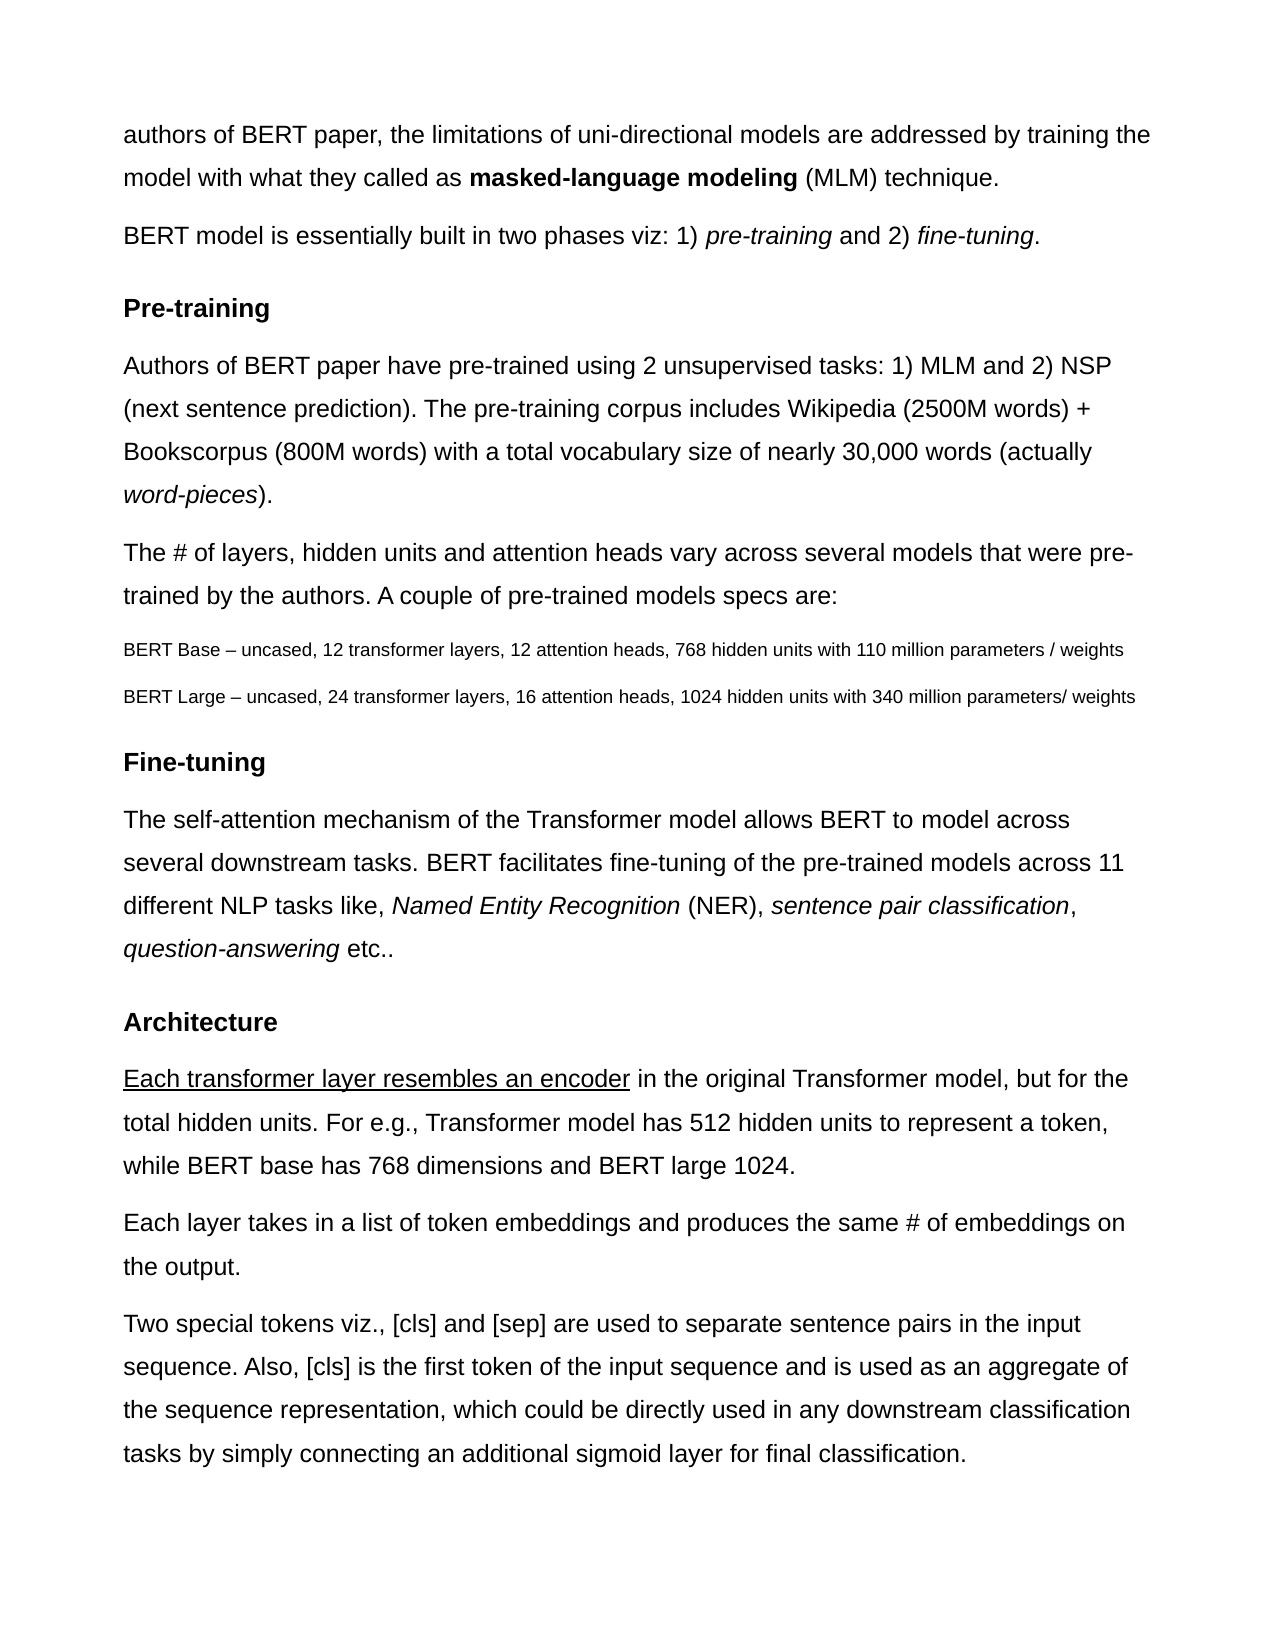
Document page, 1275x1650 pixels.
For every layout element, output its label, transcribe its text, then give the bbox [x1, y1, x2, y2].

text Each layer takes in a list of token embeddings and produces the same # of embeddings on the output. [123, 1208, 1152, 1280]
text The self-attention mechanism of the Transformer model allows BERT to model across several downstream tasks. BERT facilitates fine-tuning of the pre-trained models across 11 different NLP tasks like, Named Entity Recognition (NER), sentence pair classification, question-answering etc.. [123, 805, 1152, 963]
text authors of BERT paper, the limitations of uni-directional models are addressed by training the model with what they called as masked-language modeling (MLM) technique. [123, 120, 1152, 192]
subtitle Pre-training [123, 293, 1152, 323]
text Authors of BERT paper have pre-trained using 2 unsupervised tasks: 1) MLM and 2) NSP (next sentence prediction). The pre-training corpus includes Wikipedia (2500M words) + Bookscorpus (800M words) with a total vocabulary size of nearly 30,000 words (actually word-pieces). [123, 351, 1152, 509]
text Two special tokens viz., [cls] and [sep] are used to separate sentence pairs in the input sequence. Also, [cls] is the first token of the input sequence and is used as an aggregate of the sequence representation, which could be directly used in any downstream classification tasks by simply connecting an additional sigmoid layer for final classification. [123, 1309, 1152, 1467]
text BERT Large – uncased, 24 transformer layers, 16 attention heads, 1024 hidden units with 340 million parameters/ weights [123, 686, 1152, 707]
text BERT Base – uncased, 12 transformer layers, 12 attention heads, 768 hidden units with 110 million parameters / weights [123, 639, 1152, 660]
text BERT model is essentially built in two phases viz: 1) pre-training and 2) fine-tuning. [123, 221, 1152, 249]
subtitle Fine-tuning [123, 747, 1152, 777]
text Each transformer layer resembles an encoder in the original Transformer model, but for the total hidden units. For e.g., Transformer model has 512 hidden units to represent a token, while BERT base has 768 dimensions and BERT large 1024. [123, 1064, 1152, 1179]
subtitle Architecture [123, 1007, 1152, 1037]
text The # of layers, hidden units and attention heads vary across several models that were pre-trained by the authors. A couple of pre-trained models specs are: [123, 538, 1152, 610]
